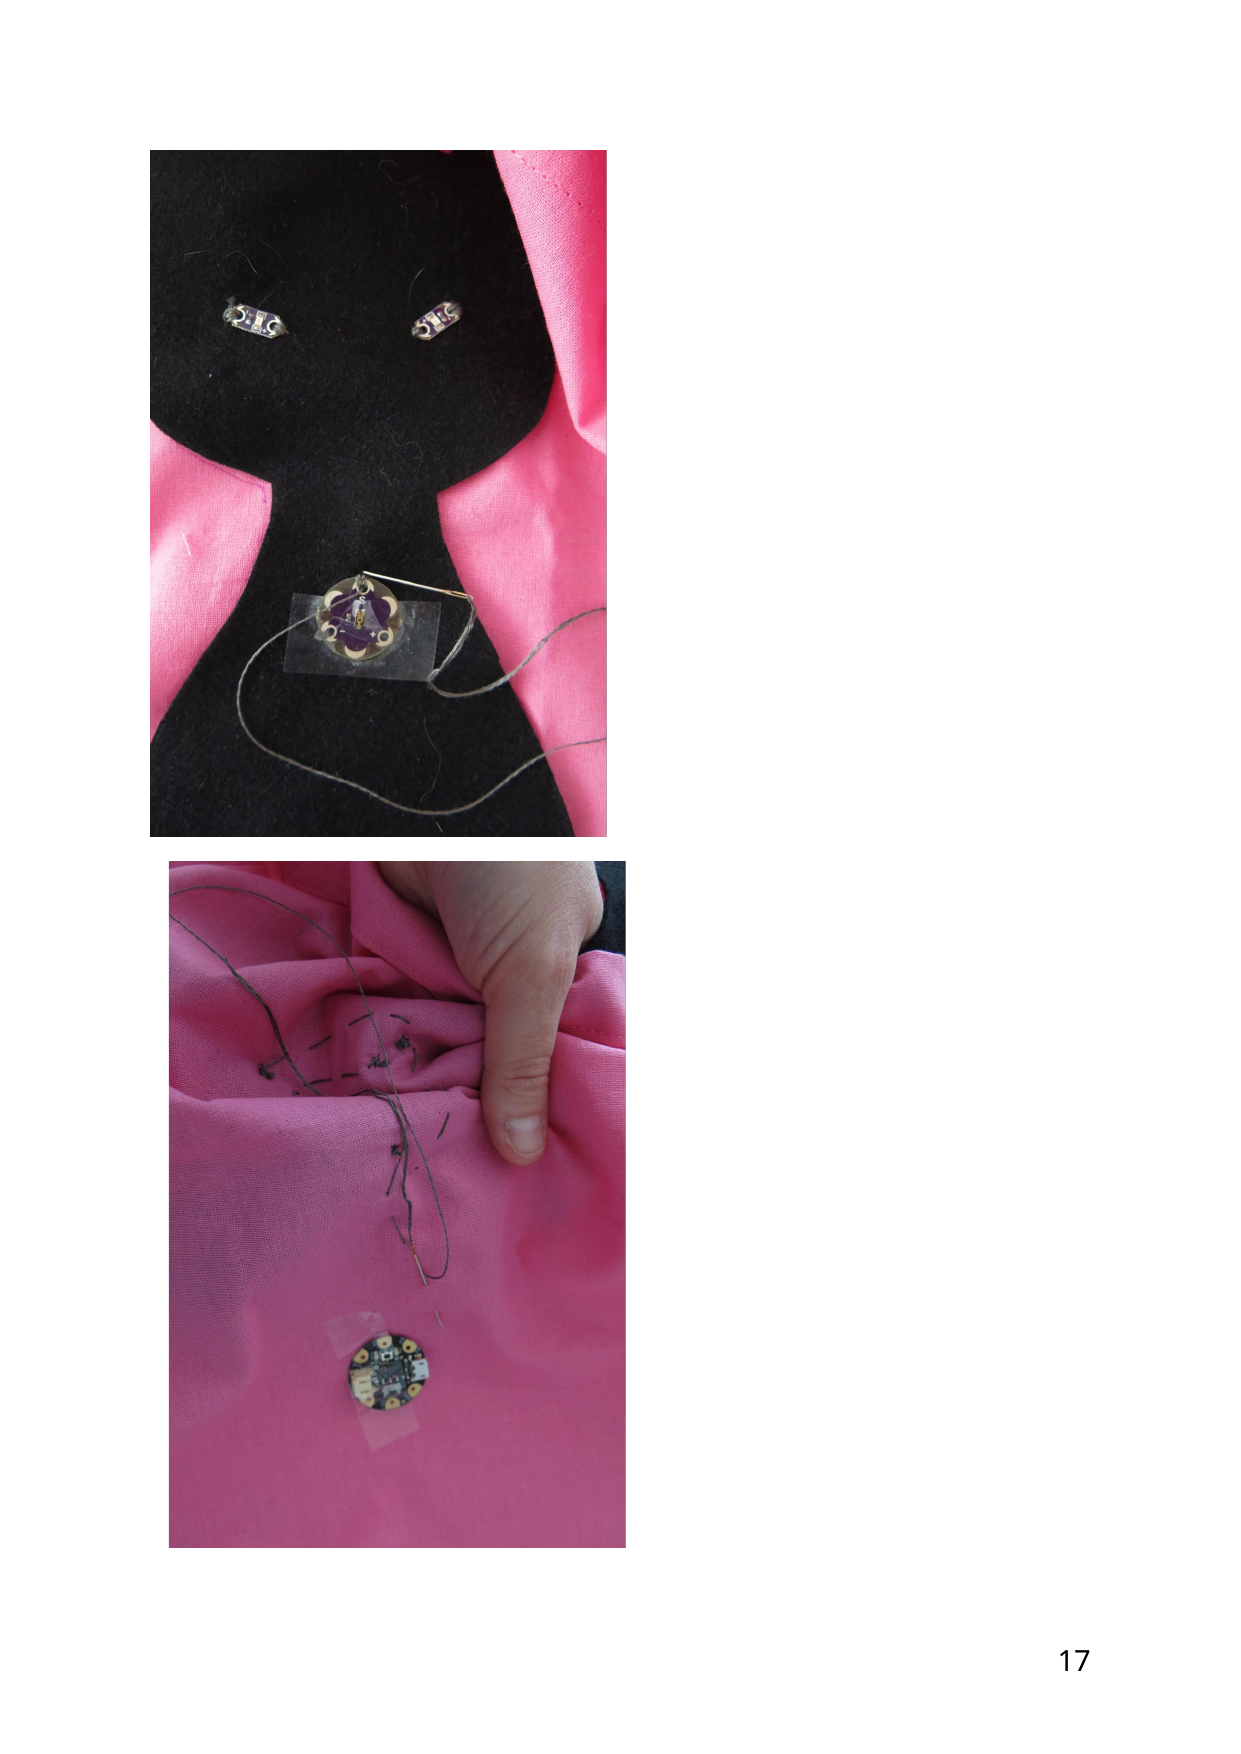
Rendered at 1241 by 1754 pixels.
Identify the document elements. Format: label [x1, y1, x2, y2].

picture [168, 861, 626, 1548]
picture [150, 150, 607, 837]
